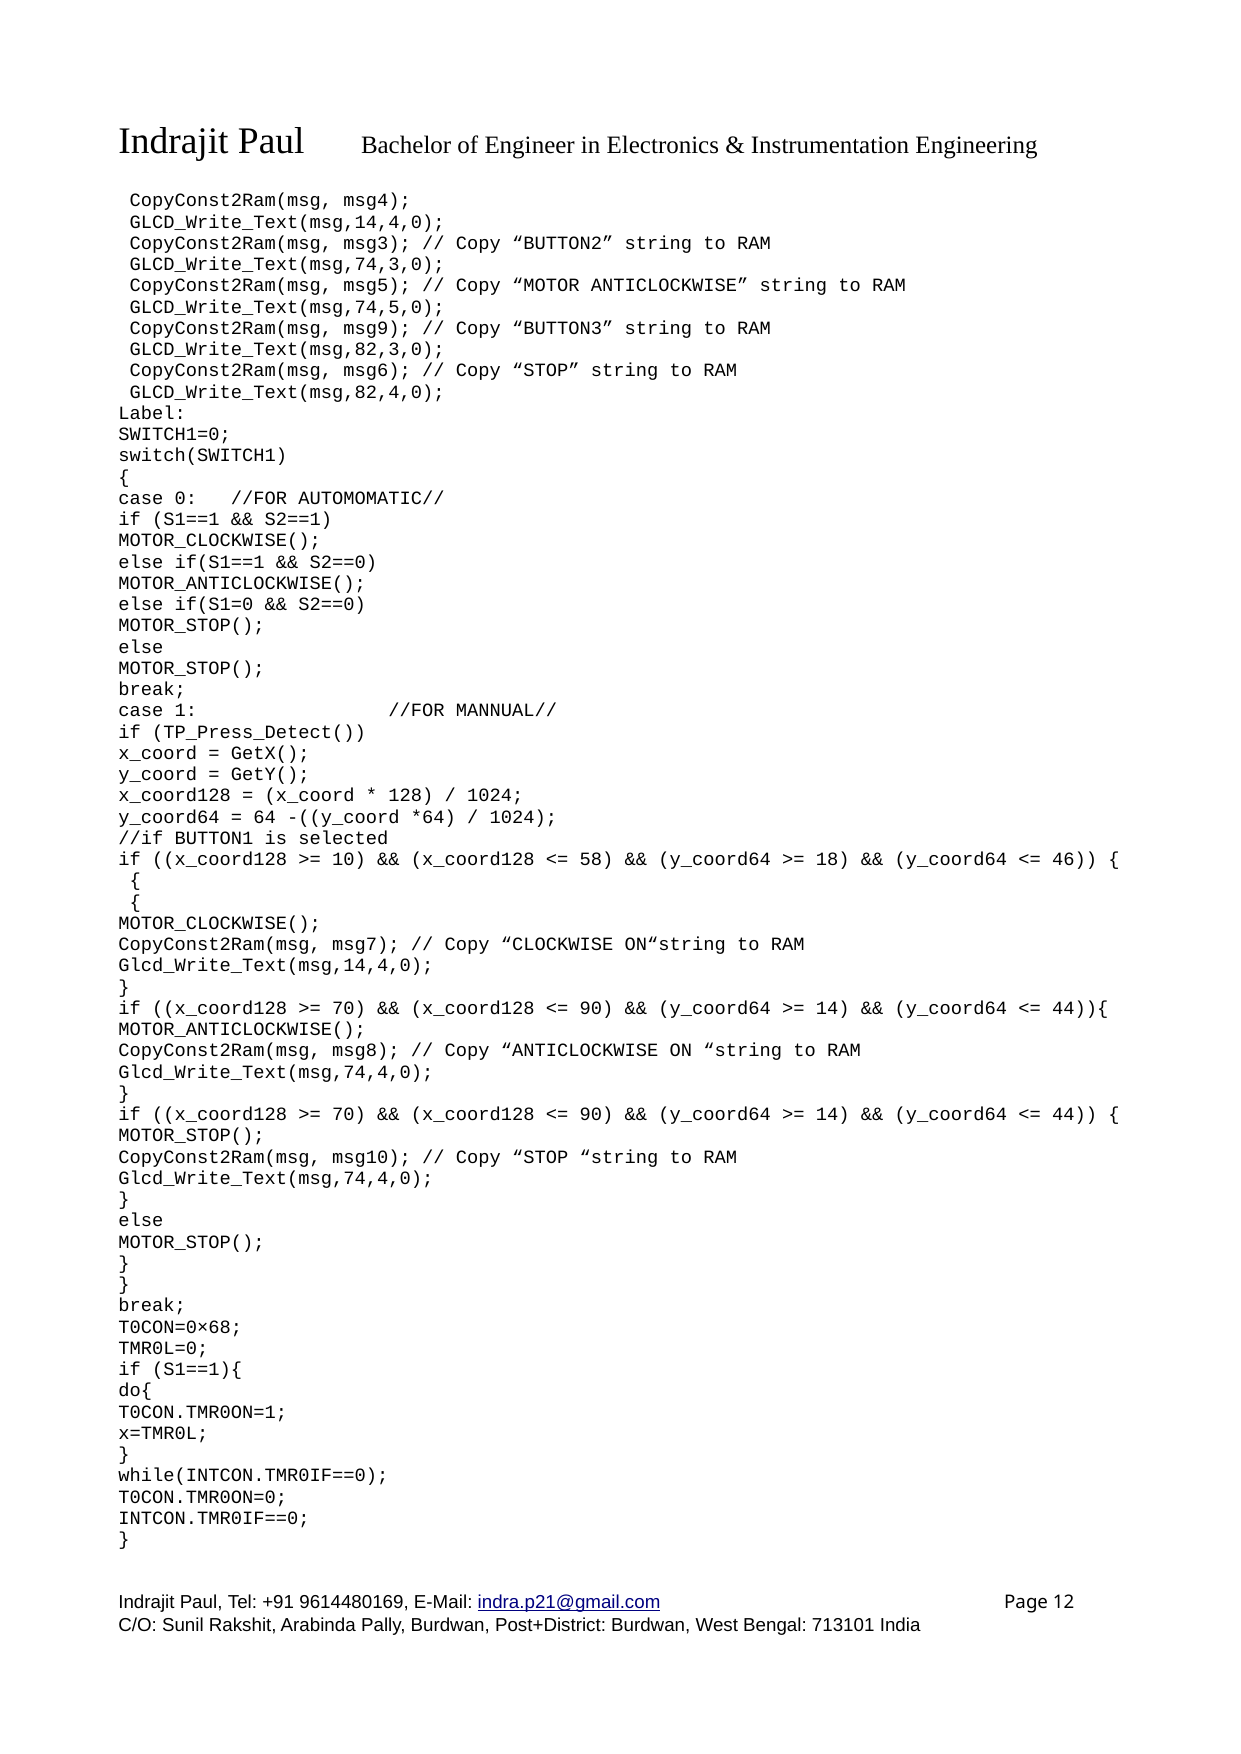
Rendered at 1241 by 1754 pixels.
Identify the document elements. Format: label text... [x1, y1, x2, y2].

text MOTOR_STOP(); [118, 1126, 1122, 1147]
text CopyConst2Ram(msg, msg7); // Copy “CLOCKWISE ON“string to RAM [118, 935, 1122, 956]
text MOTOR_ANTICLOCKWISE(); [118, 1020, 1122, 1041]
text x_coord = GetX(); [118, 744, 1122, 765]
text //if BUTTON1 is selected [118, 829, 1122, 850]
text } [118, 1275, 1122, 1296]
text MOTOR_STOP(); [118, 1232, 1122, 1254]
text Glcd_Write_Text(msg,14,4,0); [118, 956, 1122, 977]
text if (S1==1){ [118, 1360, 1122, 1381]
text SWITCH1=0; [118, 425, 1122, 446]
text break; [118, 680, 1122, 701]
text MOTOR_STOP(); [118, 659, 1122, 680]
text TMR0L=0; [118, 1339, 1122, 1360]
text T0CON.TMR0ON=1; [118, 1402, 1122, 1424]
text case 0: //FOR AUTOMOMATIC// [118, 489, 1122, 510]
text MOTOR_CLOCKWISE(); [118, 914, 1122, 935]
text if ((x_coord128 >= 70) && (x_coord128 <= 90) && (y_coord64 >= 14) && (y_coord64 <= 44)){ [118, 999, 1122, 1020]
text MOTOR_STOP(); [118, 616, 1122, 637]
text Glcd_Write_Text(msg,74,4,0); [118, 1169, 1122, 1190]
text switch(SWITCH1) [118, 446, 1122, 467]
text y_coord64 = 64 -((y_coord *64) / 1024); [118, 807, 1122, 829]
text do{ [118, 1381, 1122, 1402]
text case 1: //FOR MANNUAL// [118, 701, 1122, 722]
text T0CON.TMR0ON=0; [118, 1487, 1122, 1509]
text CopyConst2Ram(msg, msg5); // Copy “MOTOR ANTICLOCKWISE” string to RAM [118, 276, 1122, 297]
text while(INTCON.TMR0IF==0); [118, 1466, 1122, 1487]
text GLCD_Write_Text(msg,74,5,0); [118, 297, 1122, 319]
text CopyConst2Ram(msg, msg3); // Copy “BUTTON2” string to RAM [118, 234, 1122, 255]
text GLCD_Write_Text(msg,82,4,0); [118, 382, 1122, 404]
text { [118, 871, 1122, 892]
text } [118, 1190, 1122, 1211]
text INTCON.TMR0IF==0; [118, 1509, 1122, 1530]
text GLCD_Write_Text(msg,74,3,0); [118, 255, 1122, 276]
text MOTOR_ANTICLOCKWISE(); [118, 574, 1122, 595]
text } [118, 1445, 1122, 1466]
text MOTOR_CLOCKWISE(); [118, 531, 1122, 552]
text else [118, 1211, 1122, 1232]
text Glcd_Write_Text(msg,74,4,0); [118, 1062, 1122, 1084]
text if ((x_coord128 >= 10) && (x_coord128 <= 58) && (y_coord64 >= 18) && (y_coord64 <= 46)) { [118, 850, 1122, 871]
text else if(S1=0 && S2==0) [118, 595, 1122, 616]
text T0CON=0×68; [118, 1317, 1122, 1339]
text x=TMR0L; [118, 1424, 1122, 1445]
text Label: [118, 404, 1122, 425]
text CopyConst2Ram(msg, msg4); [118, 191, 1122, 212]
text GLCD_Write_Text(msg,14,4,0); [118, 212, 1122, 234]
text } [118, 1254, 1122, 1275]
text if (TP_Press_Detect()) [118, 722, 1122, 744]
text { [118, 892, 1122, 914]
text CopyConst2Ram(msg, msg6); // Copy “STOP” string to RAM [118, 361, 1122, 382]
text else if(S1==1 && S2==0) [118, 552, 1122, 574]
text CopyConst2Ram(msg, msg10); // Copy “STOP “string to RAM [118, 1147, 1122, 1169]
text } [118, 977, 1122, 999]
text } [118, 1084, 1122, 1105]
text if (S1==1 && S2==1) [118, 510, 1122, 531]
text if ((x_coord128 >= 70) && (x_coord128 <= 90) && (y_coord64 >= 14) && (y_coord64 <= 44)) { [118, 1105, 1122, 1126]
text GLCD_Write_Text(msg,82,3,0); [118, 340, 1122, 361]
text break; [118, 1296, 1122, 1317]
text x_coord128 = (x_coord * 128) / 1024; [118, 786, 1122, 807]
text } [118, 1530, 1122, 1551]
text y_coord = GetY(); [118, 765, 1122, 786]
text CopyConst2Ram(msg, msg8); // Copy “ANTICLOCKWISE ON “string to RAM [118, 1041, 1122, 1062]
text CopyConst2Ram(msg, msg9); // Copy “BUTTON3” string to RAM [118, 319, 1122, 340]
text else [118, 637, 1122, 659]
text { [118, 467, 1122, 489]
